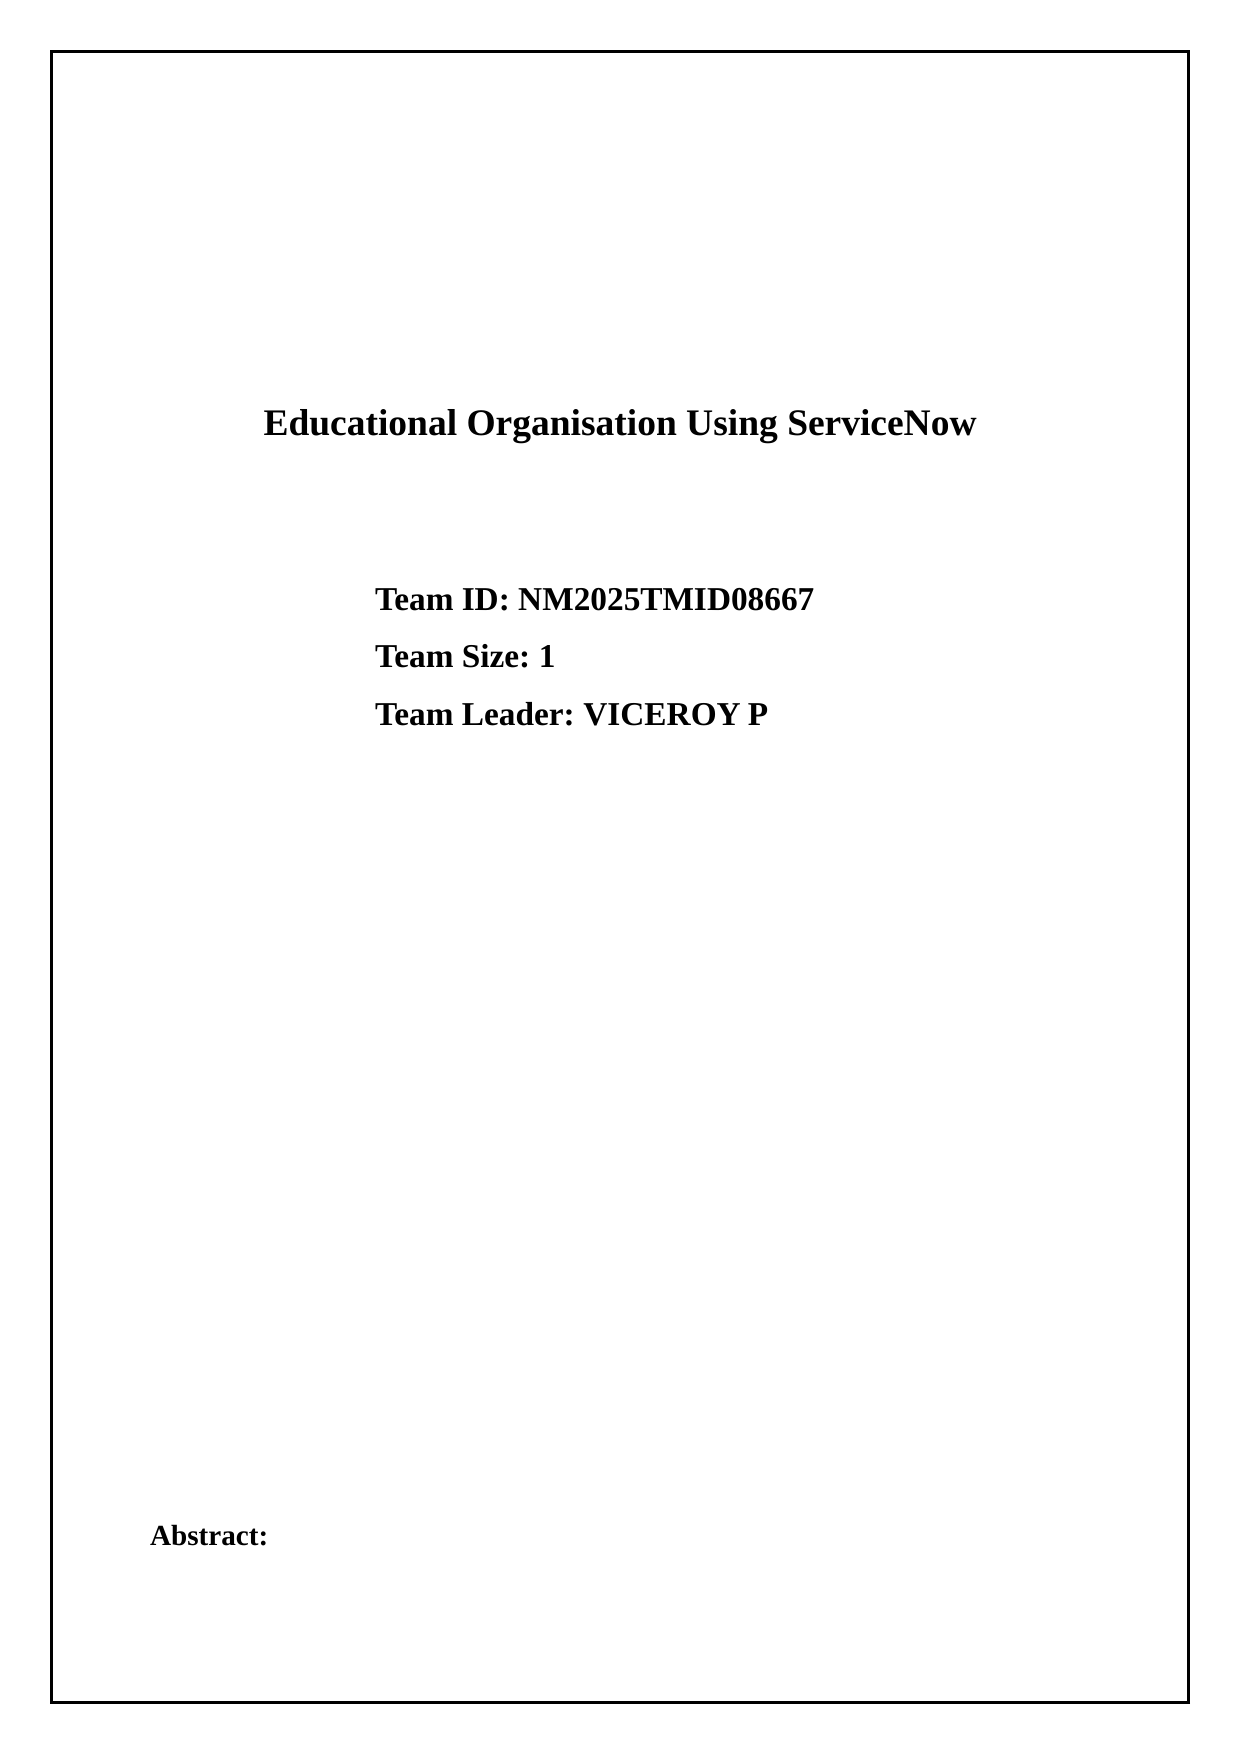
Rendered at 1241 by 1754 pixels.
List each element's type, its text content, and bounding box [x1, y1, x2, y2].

text Educational Organisation Using ServiceNow [150, 401, 1090, 444]
text Abstract: [150, 1518, 1090, 1552]
text Team Leader: VICEROY P [375, 694, 1090, 732]
text Team ID: NM2025TMID08667 [375, 579, 1090, 617]
text Team Size: 1 [375, 636, 1090, 675]
